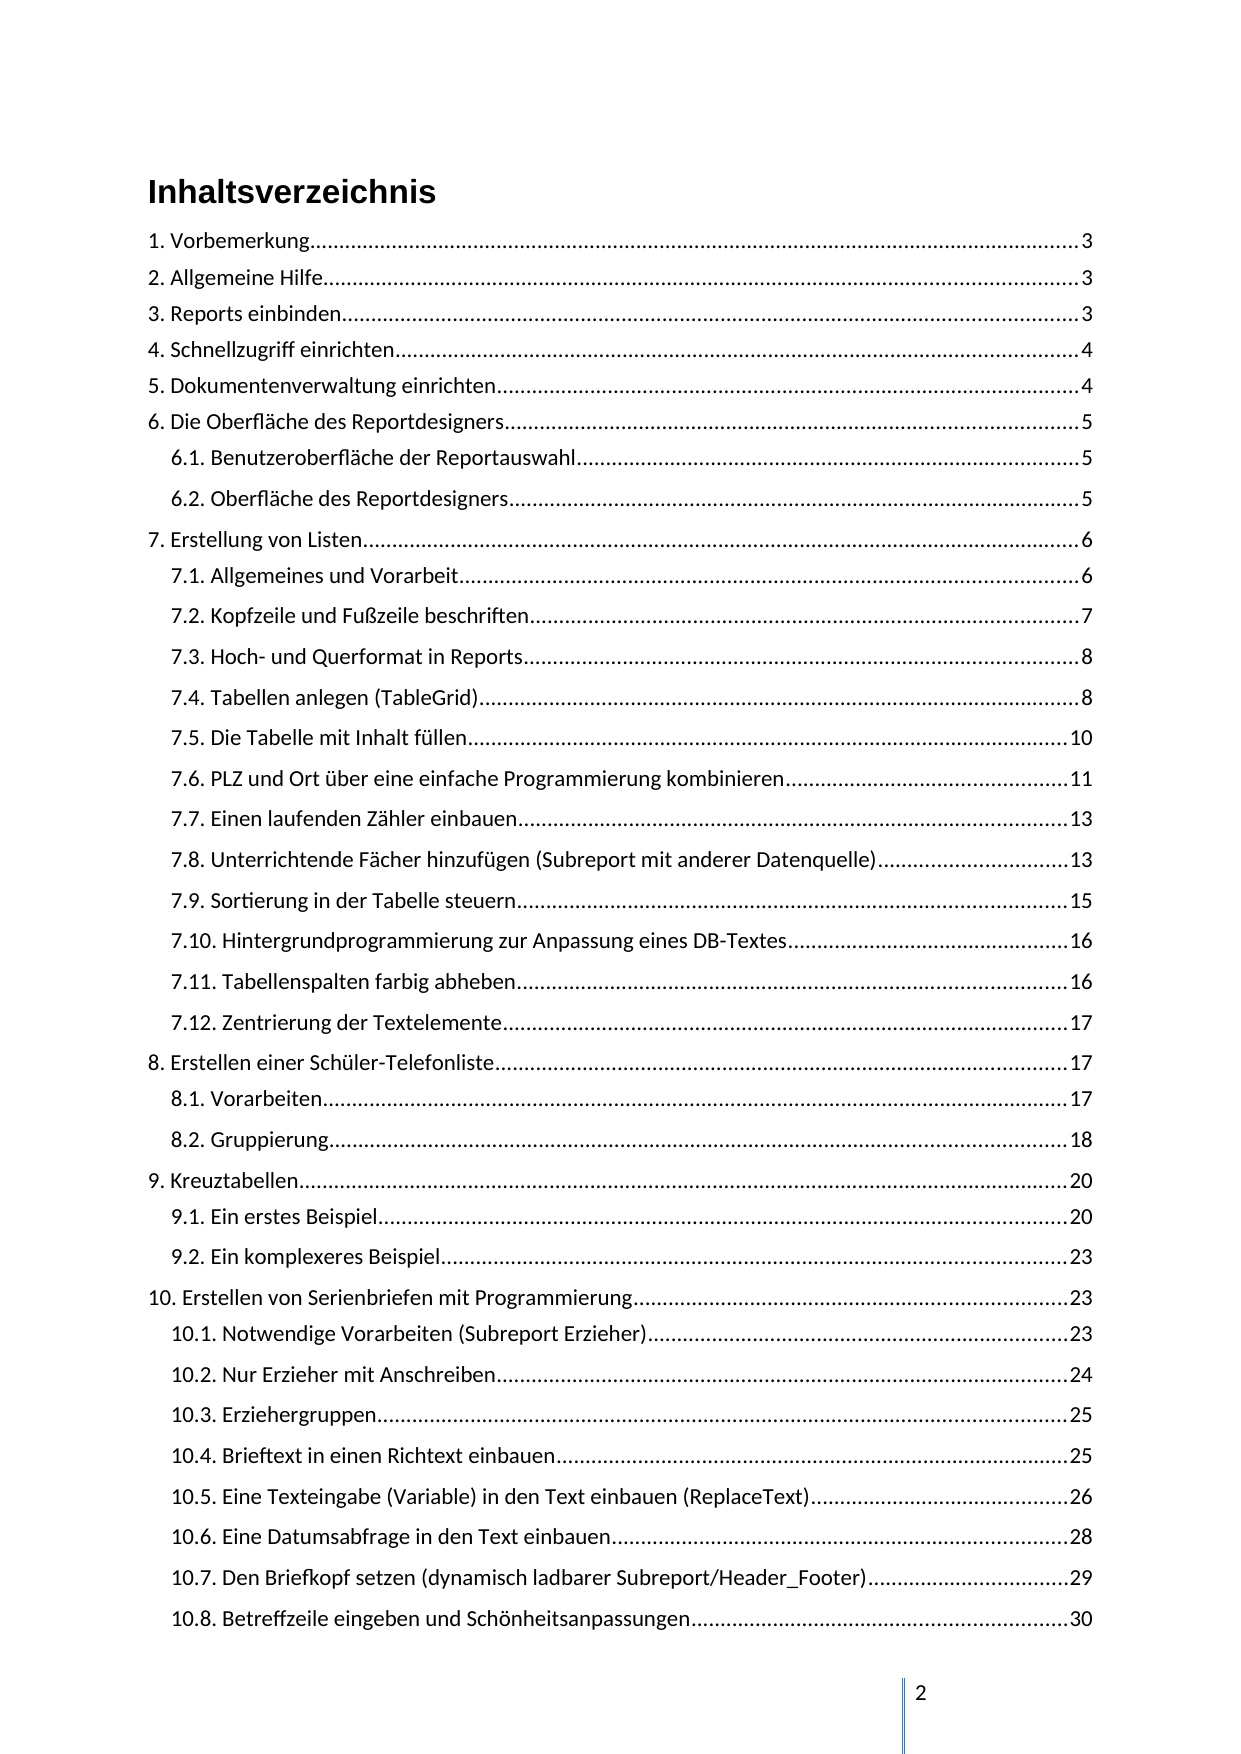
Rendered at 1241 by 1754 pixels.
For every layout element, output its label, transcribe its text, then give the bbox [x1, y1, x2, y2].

text 10.2. Nur Erzieher mit Anschreiben 24 [171, 1360, 1093, 1388]
text 7.7. Einen laufenden Zähler einbauen 13 [171, 804, 1093, 833]
text 8. Erstellen einer Schüler-Telefonliste 17 [148, 1048, 1093, 1076]
text 9.1. Ein erstes Beispiel 20 [171, 1202, 1093, 1230]
text 7. Erstellung von Listen 6 [148, 525, 1093, 553]
text 1. Vorbemerkung 3 [148, 227, 1093, 254]
text 7.5. Die Tabelle mit Inhalt füllen 10 [171, 723, 1093, 751]
text 10.8. Betreffzeile eingeben und Schönheitsanpassungen 30 [171, 1604, 1093, 1632]
text 6.2. Oberfläche des Reportdesigners 5 [171, 484, 1093, 512]
text 7.9. Sortierung in der Tabelle steuern 15 [171, 886, 1093, 914]
text 2. Allgemeine Hilfe 3 [148, 263, 1093, 291]
text 7.10. Hintergrundprogrammierung zur Anpassung eines DB-Textes 16 [171, 926, 1093, 954]
text 10.1. Notwendige Vorarbeiten (Subreport Erzieher) 23 [171, 1319, 1093, 1347]
text 10.4. Brieftext in einen Richtext einbauen 25 [171, 1441, 1093, 1469]
text 7.11. Tabellenspalten farbig abheben 16 [171, 967, 1093, 995]
text 7.2. Kopfzeile und Fußzeile beschriften 7 [171, 601, 1093, 629]
text 8.2. Gruppierung 18 [171, 1125, 1093, 1153]
text 7.8. Unterrichtende Fächer hinzufügen (Subreport mit anderer Datenquelle) 13 [171, 845, 1093, 873]
subtitle Inhaltsverzeichnis [148, 173, 1093, 211]
text 7.6. PLZ und Ort über eine einfache Programmierung kombinieren 11 [171, 764, 1093, 792]
text 7.1. Allgemeines und Vorarbeit 6 [171, 561, 1093, 589]
text 9. Kreuztabellen 20 [148, 1166, 1093, 1194]
text 5. Dokumentenverwaltung einrichten 4 [148, 371, 1093, 399]
text 9.2. Ein komplexeres Beispiel 23 [171, 1242, 1093, 1271]
text 7.3. Hoch- und Querformat in Reports 8 [171, 642, 1093, 670]
text 10.5. Eine Texteingabe (Variable) in den Text einbauen (ReplaceText) 26 [171, 1482, 1093, 1510]
text 10.3. Erziehergruppen 25 [171, 1401, 1093, 1428]
text 7.4. Tabellen anlegen (TableGrid) 8 [171, 683, 1093, 711]
text 6.1. Benutzeroberfläche der Reportauswahl 5 [171, 443, 1093, 471]
text 8.1. Vorarbeiten 17 [171, 1084, 1093, 1112]
text 6. Die Oberfläche des Reportdesigners 5 [148, 407, 1093, 435]
text 10.7. Den Briefkopf setzen (dynamisch ladbarer Subreport/Header_Footer) 29 [171, 1563, 1093, 1591]
text 3. Reports einbinden 3 [148, 299, 1093, 327]
text 10. Erstellen von Serienbriefen mit Programmierung 23 [148, 1283, 1093, 1311]
text 4. Schnellzugriff einrichten 4 [148, 335, 1093, 363]
text 10.6. Eine Datumsabfrage in den Text einbauen 28 [171, 1522, 1093, 1550]
text 7.12. Zentrierung der Textelemente 17 [171, 1008, 1093, 1036]
